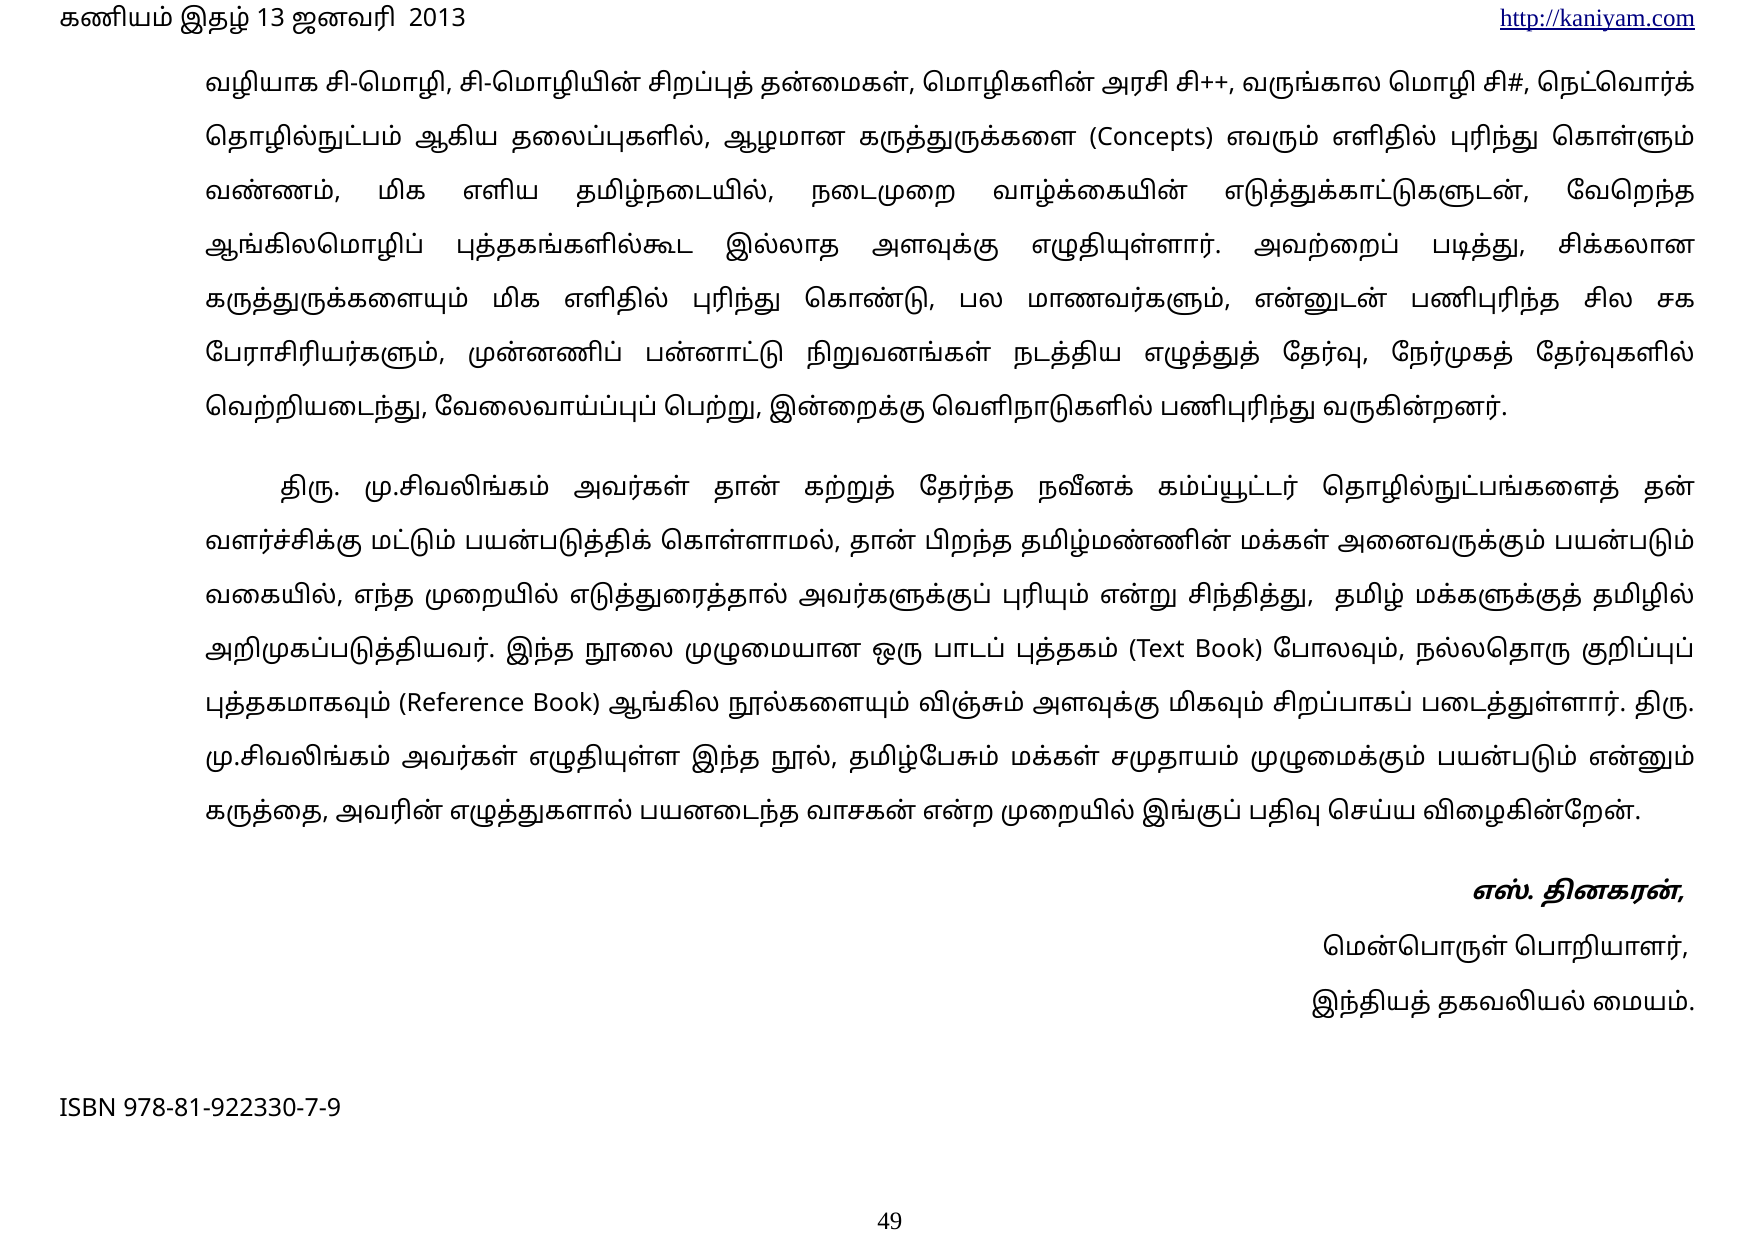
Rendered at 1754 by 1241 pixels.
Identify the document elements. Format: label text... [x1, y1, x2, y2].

text ISBN 978-81-922330-7-9 [59, 1090, 1695, 1124]
text இந்தியத் தகவலியல் மையம். [205, 983, 1695, 1021]
text வழியாக சி-மொழி, சி-மொழியின் சிறப்புத் தன்மைகள், மொழிகளின் அரசி சி++, வருங்கால மொழி சி#, நெட்வொர்க் தொழில்நுட்பம் ஆகிய தலைப்புகளில், ஆழமான கருத்துருக்களை (Concepts) எவரும் எளிதில் புரிந்து கொள்ளும் வண்ணம், மிக எளிய தமிழ்நடையில், நடைமுறை வாழ்க்கையின் எடுத்துக்காட்டுகளுடன், வேறெந்த ஆங்கிலமொழிப் புத்தகங்களில்கூட இல்லாத அளவுக்கு எழுதியுள்ளார். அவற்றைப் படித்து, சிக்கலான கருத்துருக்களையும் மிக எளிதில் புரிந்து கொண்டு, பல மாணவர்களும், என்னுடன் பணிபுரிந்த சில சக பேராசிரியர்களும், முன்னணிப் பன்னாட்டு நிறுவனங்கள் நடத்திய எழுத்துத் தேர்வு, நேர்முகத் தேர்வுகளில் வெற்றியடைந்து, வேலைவாய்ப்புப் பெற்று, இன்றைக்கு வெளிநாடுகளில் பணிபுரிந்து வருகின்றனர். [205, 64, 1695, 425]
text மென்பொருள் பொறியாளர், [205, 928, 1695, 965]
text எஸ். தினகரன், [205, 873, 1695, 910]
text திரு. மு.சிவலிங்கம் அவர்கள் தான் கற்றுத் தேர்ந்த நவீனக் கம்ப்யூட்டர் தொழில்நுட்பங்களைத் தன் வளர்ச்சிக்கு மட்டும் பயன்படுத்திக் கொள்ளாமல், தான் பிறந்த தமிழ்மண்ணின் மக்கள் அனைவருக்கும் பயன்படும் வகையில், எந்த முறையில் எடுத்துரைத்தால் அவர்களுக்குப் புரியும் என்று சிந்தித்து, தமிழ் மக்களுக்குத் தமிழில் அறிமுகப்படுத்தியவர். இந்த நூலை முழுமையான ஒரு பாடப் புத்தகம் (Text Book) போலவும், நல்லதொரு குறிப்புப் புத்தகமாகவும் (Reference Book) ஆங்கில நூல்களையும் விஞ்சும் அளவுக்கு மிகவும் சிறப்பாகப் படைத்துள்ளார். திரு. மு.சிவலிங்கம் அவர்கள் எழுதியுள்ள இந்த நூல், தமிழ்பேசும் மக்கள் சமுதாயம் முழுமைக்கும் பயன்படும் என்னும் கருத்தை, அவரின் எழுத்துகளால் பயனடைந்த வாசகன் என்ற முறையில் இங்குப் பதிவு செய்ய விழைகின்றேன். [205, 468, 1695, 829]
